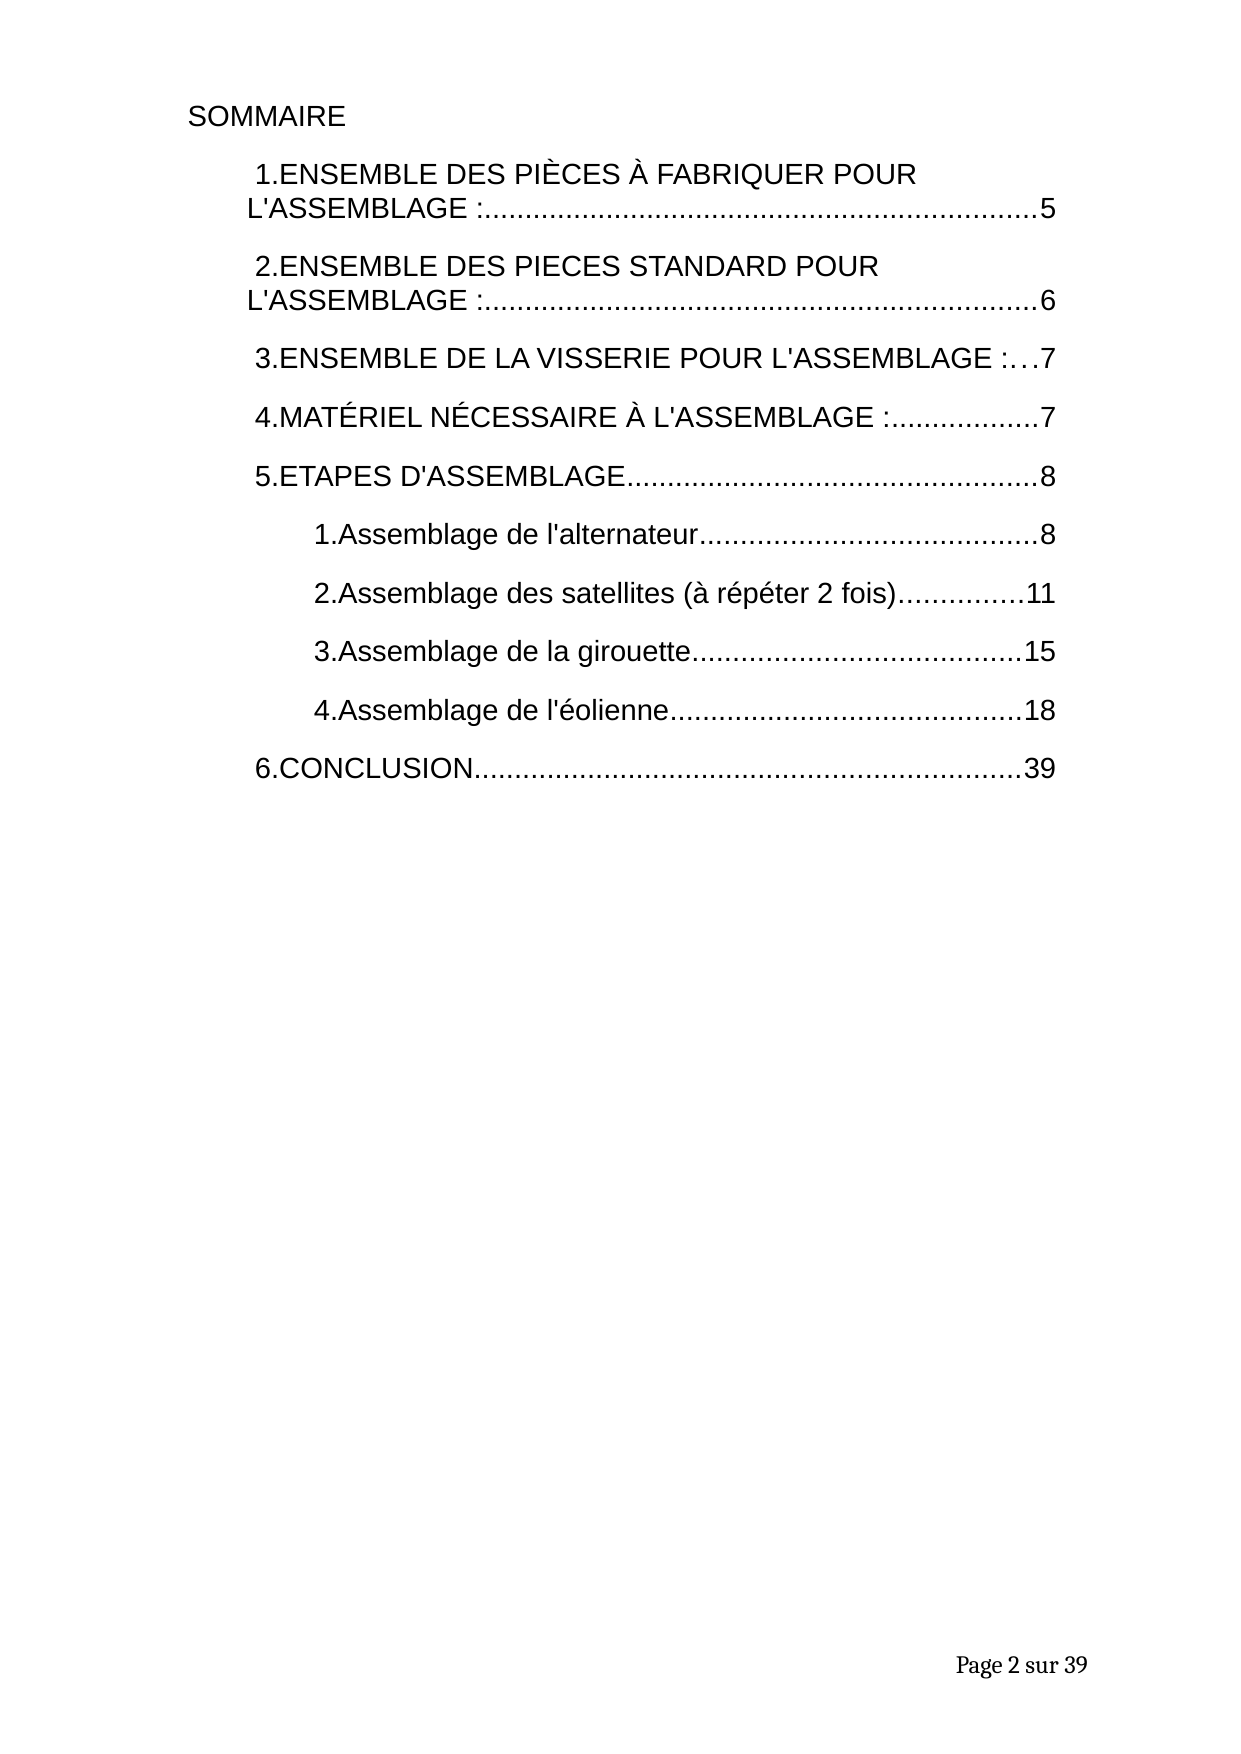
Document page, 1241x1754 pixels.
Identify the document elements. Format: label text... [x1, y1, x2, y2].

subtitle 5.ETAPES D'ASSEMBLAGE 8 [247, 458, 1056, 492]
subtitle 2.Assemblage des satellites (à répéter 2 fois) 11 [306, 576, 1056, 609]
subtitle 6.CONCLUSION 39 [247, 751, 1056, 785]
subtitle 4.MATÉRIEL NÉCESSAIRE À L'ASSEMBLAGE : 7 [247, 400, 1056, 433]
subtitle 2.ENSEMBLE DES PIECES STANDARD POUR L'ASSEMBLAGE : 6 [247, 249, 1056, 316]
subtitle 3.ENSEMBLE DE LA VISSERIE POUR L'ASSEMBLAGE : 7 [247, 341, 1056, 375]
subtitle 1.ENSEMBLE DES PIÈCES À FABRIQUER POUR L'ASSEMBLAGE : 5 [247, 157, 1056, 224]
subtitle 3.Assemblage de la girouette 15 [306, 634, 1056, 668]
subtitle 4.Assemblage de l'éolienne 18 [306, 693, 1056, 726]
subtitle 1.Assemblage de l'alternateur 8 [306, 517, 1056, 551]
subtitle SOMMAIRE [187, 99, 1056, 132]
